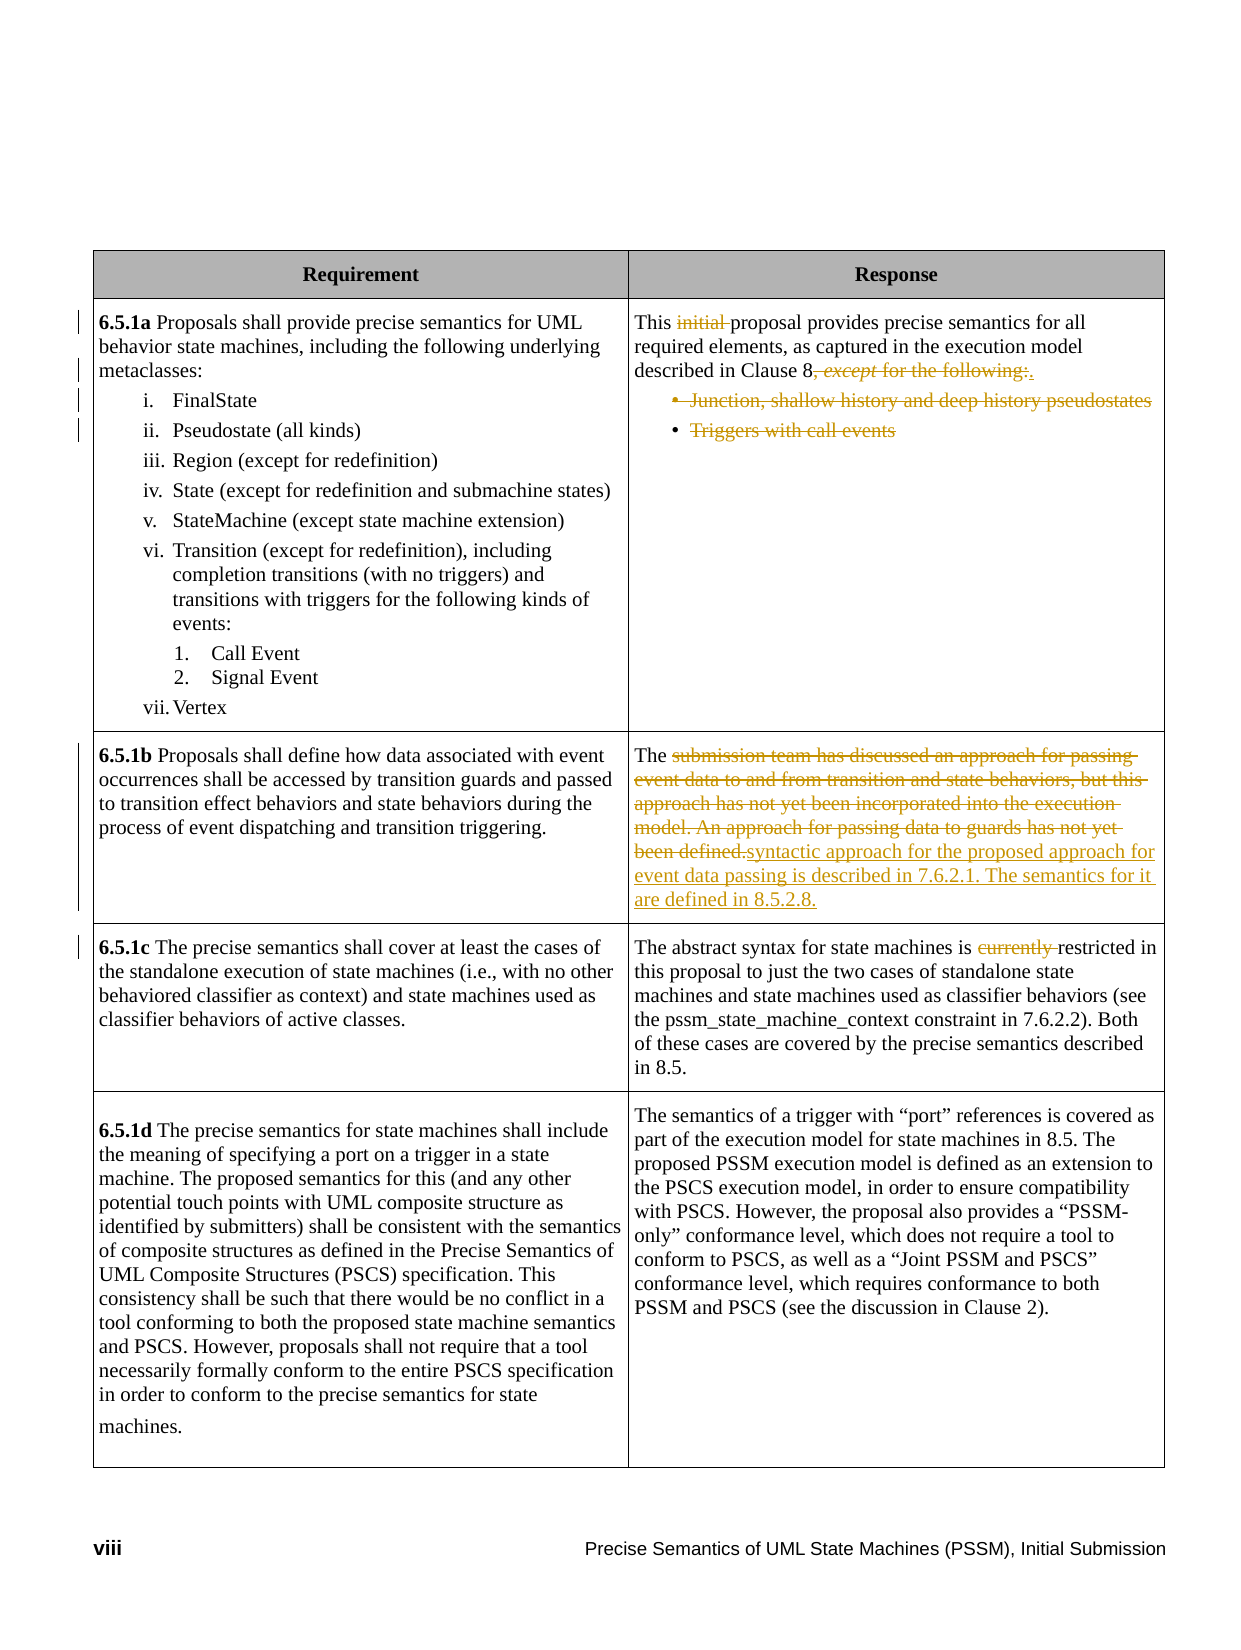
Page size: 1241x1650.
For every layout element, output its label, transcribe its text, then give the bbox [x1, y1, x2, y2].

table_cell 6.5.1c The precise semantics shall cover at least the cases of the standalone execution of state machines (i.e., with no other behaviored classifier as context) and state machines used as classifier behaviors of active classes. [94, 924, 628, 1091]
table_cell The semantics of a trigger with “port” references is covered as part of the execution model for state machines in 8.5. The proposed PSSM execution model is defined as an extension to the PSCS execution model, in order to ensure compatibility with PSCS. However, the proposal also provides a “PSSM-only” conformance level, which does not require a tool to conform to PSCS, as well as a “Joint PSSM and PSCS” conformance level, which requires conformance to both PSSM and PSCS (see the discussion in Clause 2). [629, 1092, 1164, 1467]
table_cell This proposal provides precise semantics for all required elements, as captured in the execution model described in Clause 8. [629, 299, 1164, 731]
table_cell 6.5.1d The precise semantics for state machines shall include the meaning of specifying a port on a trigger in a state machine. The proposed semantics for this (and any other potential touch points with UML composite structure as identified by submitters) shall be consistent with the semantics of composite structures as defined in the Precise Semantics of UML Composite Structures (PSCS) specification. This consistency shall be such that there would be no conflict in a tool conforming to both the proposed state machine semantics and PSCS. However, proposals shall not require that a tool necessarily formally conform to the entire PSCS specification in order to conform to the precise semantics for state machines. [94, 1092, 628, 1467]
table_header Response [629, 251, 1164, 298]
table_cell 6.5.1a Proposals shall provide precise semantics for UML behavior state machines, including the following underlying metaclasses: FinalState Pseudostate (all kinds) Region (except for redefinition) State (except for redefinition and submachine states) StateMachine (except state machine extension) Transition (except for redefinition), including completion transitions (with no triggers) and transitions with triggers for the following kinds of events: Call Event Signal Event Vertex [94, 299, 628, 731]
table_header Requirement [94, 251, 628, 298]
table_cell 6.5.1b Proposals shall define how data associated with event occurrences shall be accessed by transition guards and passed to transition effect behaviors and state behaviors during the process of event dispatching and transition triggering. [94, 732, 628, 923]
table_cell The abstract syntax for state machines is restricted in this proposal to just the two cases of standalone state machines and state machines used as classifier behaviors (see the pssm_state_machine_context constraint in 7.6.2.2). Both of these cases are covered by the precise semantics described in 8.5. [629, 924, 1164, 1091]
table_cell The syntactic approach for the proposed approach for event data passing is described in 7.6.2.1. The semantics for it are defined in 8.5.2.8. [629, 732, 1164, 923]
